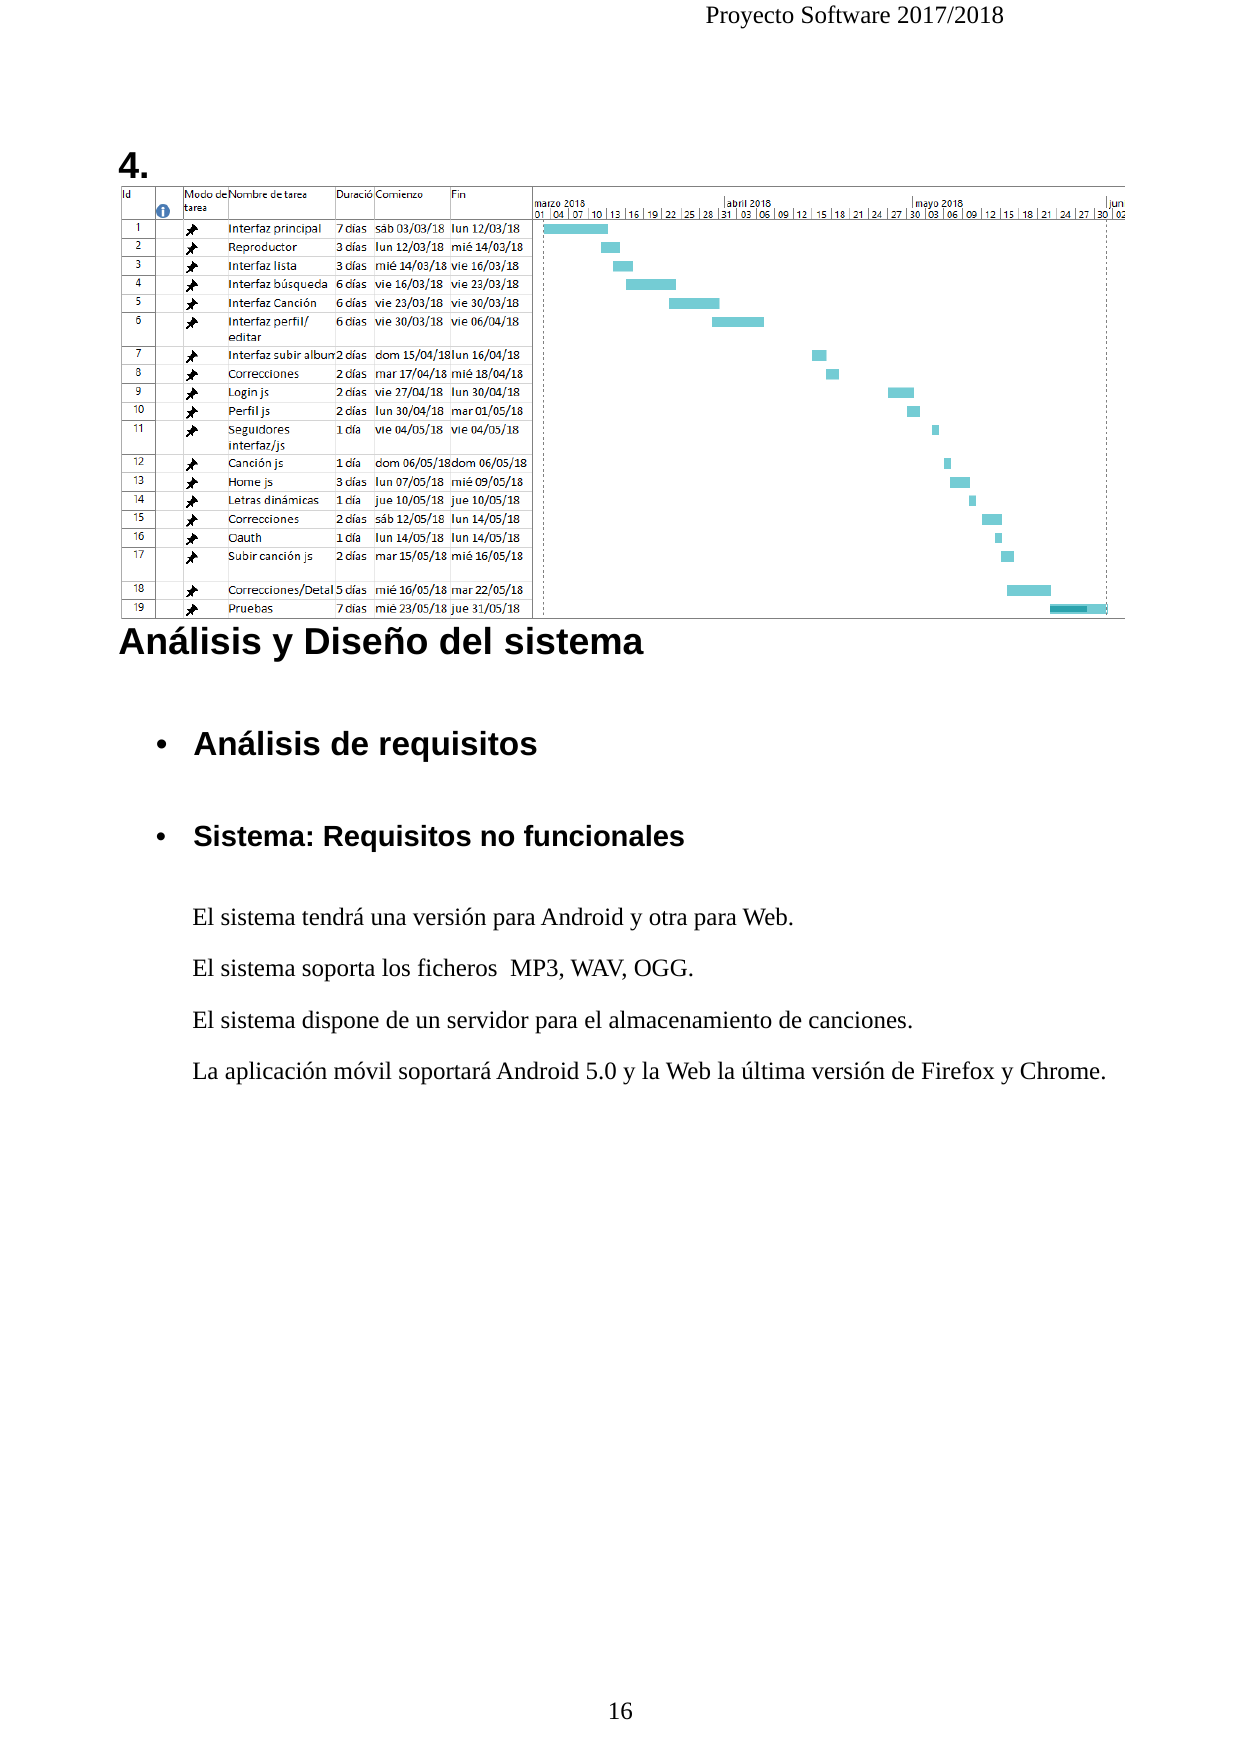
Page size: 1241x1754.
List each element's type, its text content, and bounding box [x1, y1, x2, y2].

text El sistema tendrá una versión para Android y otra para Web. [118, 902, 1122, 931]
subtitle Sistema: Requisitos no funcionales [156, 819, 1122, 852]
subtitle Análisis de requisitos [156, 724, 1122, 763]
text El sistema soporta los ficheros MP3, WAV, OGG. [118, 953, 1122, 982]
text La aplicación móvil soportará Android 5.0 y la Web la última versión de Firefox y Chrome. [118, 1056, 1122, 1085]
subtitle Análisis y Diseño del sistema [118, 143, 1122, 662]
text El sistema dispone de un servidor para el almacenamiento de canciones. [118, 1005, 1122, 1033]
picture [121, 186, 1126, 620]
